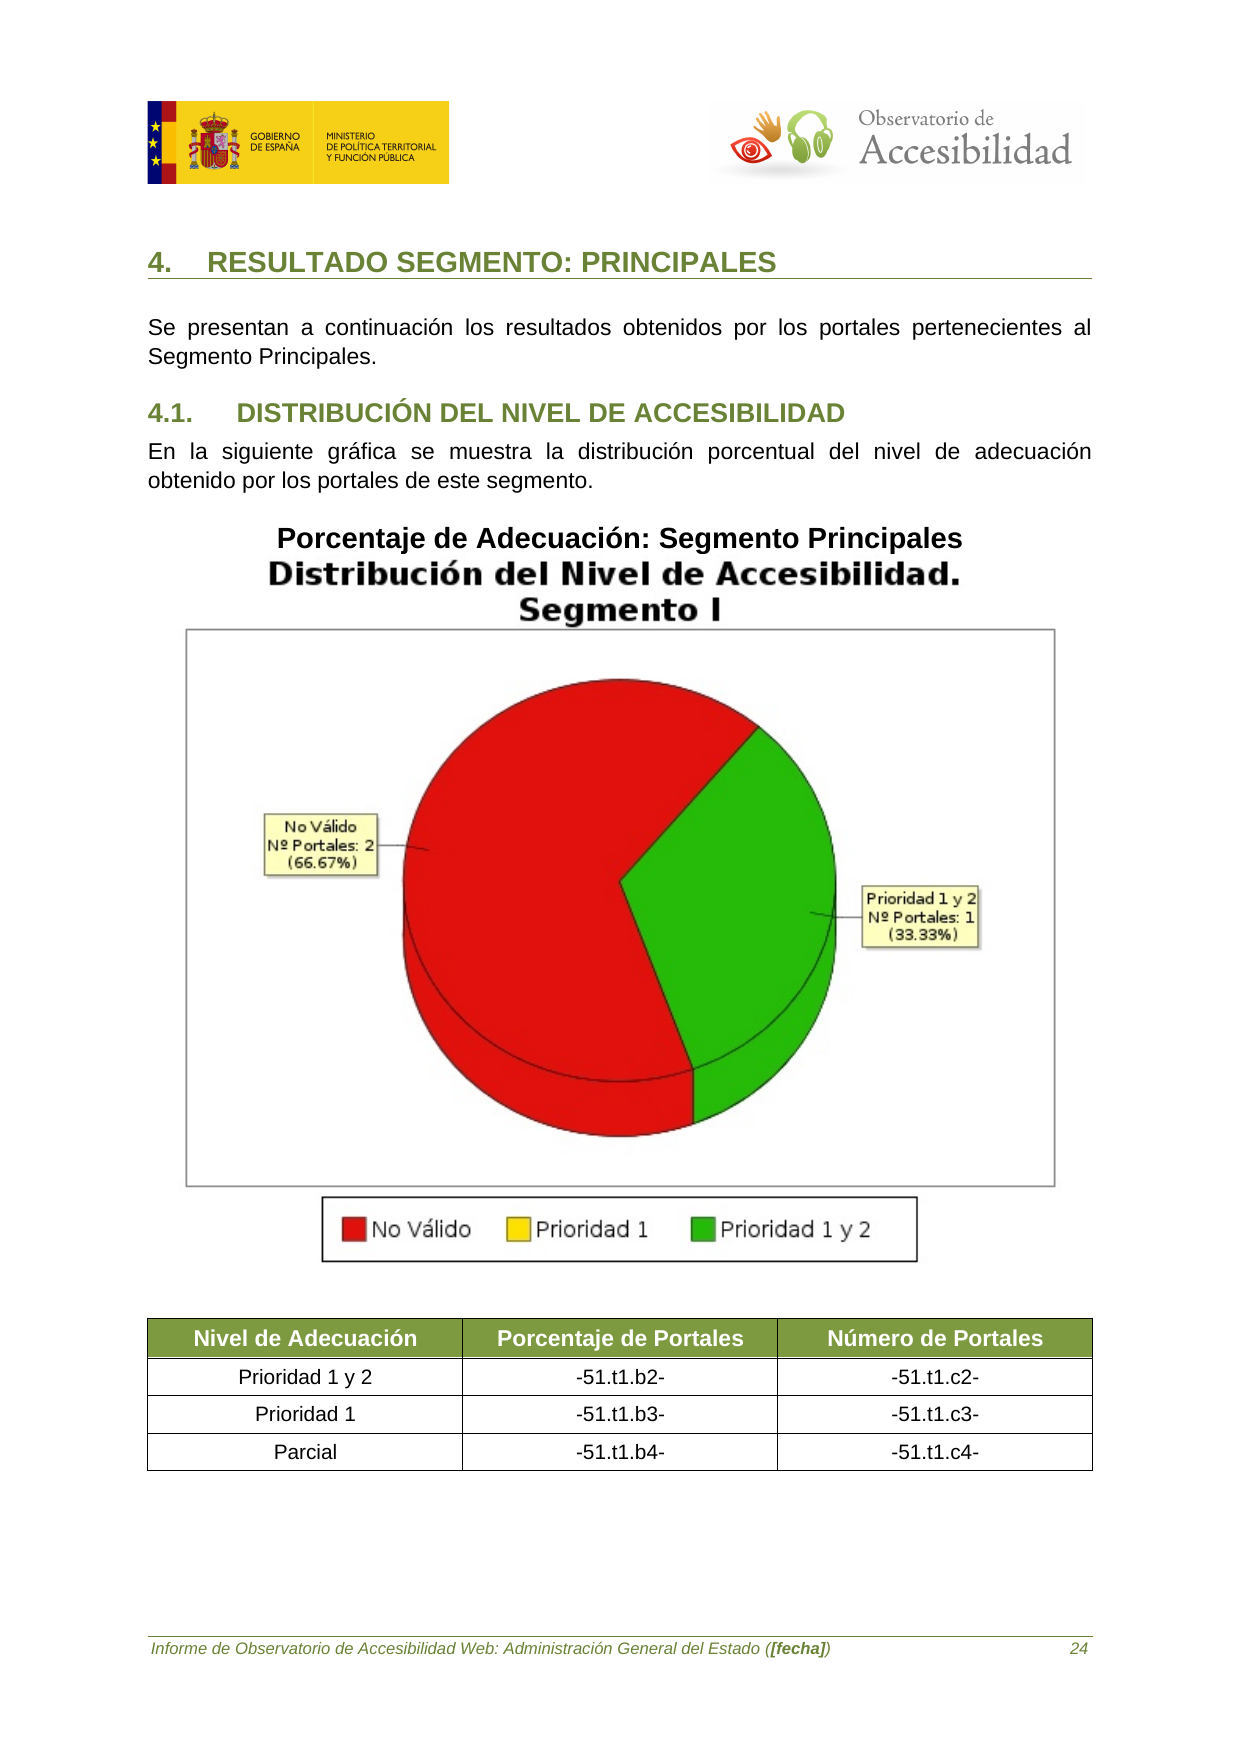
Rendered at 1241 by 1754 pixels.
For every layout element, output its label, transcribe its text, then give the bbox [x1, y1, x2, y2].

text Porcentaje de Adecuación: Segmento Principales [148, 521, 1092, 554]
table_cell -51.t1.b3- [463, 1396, 777, 1432]
subtitle Distribución del nivel de accesibilidad [148, 397, 1092, 428]
table_header Número de Portales [778, 1319, 1092, 1357]
table_cell -51.t1.b2- [463, 1359, 777, 1395]
table_cell Parcial [148, 1434, 462, 1470]
table_header Porcentaje de Portales [463, 1319, 777, 1357]
picture [178, 554, 1062, 1264]
table_cell Prioridad 1 [148, 1396, 462, 1432]
table_header Nivel de Adecuación [148, 1319, 462, 1357]
text En la siguiente gráfica se muestra la distribución porcentual del nivel de adecuación obtenido por los portales de este segmento. [148, 438, 1092, 493]
text Se presentan a continuación los resultados obtenidos por los portales pertenecientes al Segmento Principales. [148, 314, 1092, 369]
table_cell Prioridad 1 y 2 [148, 1359, 462, 1395]
table_cell -51.t1.c3- [778, 1396, 1092, 1432]
table_cell -51.t1.c2- [778, 1359, 1092, 1395]
table_cell -51.t1.b4- [463, 1434, 777, 1470]
table_cell -51.t1.c4- [778, 1434, 1092, 1470]
picture [710, 101, 1086, 184]
picture [147, 101, 450, 184]
subtitle Resultado Segmento: Principales [148, 245, 1092, 278]
